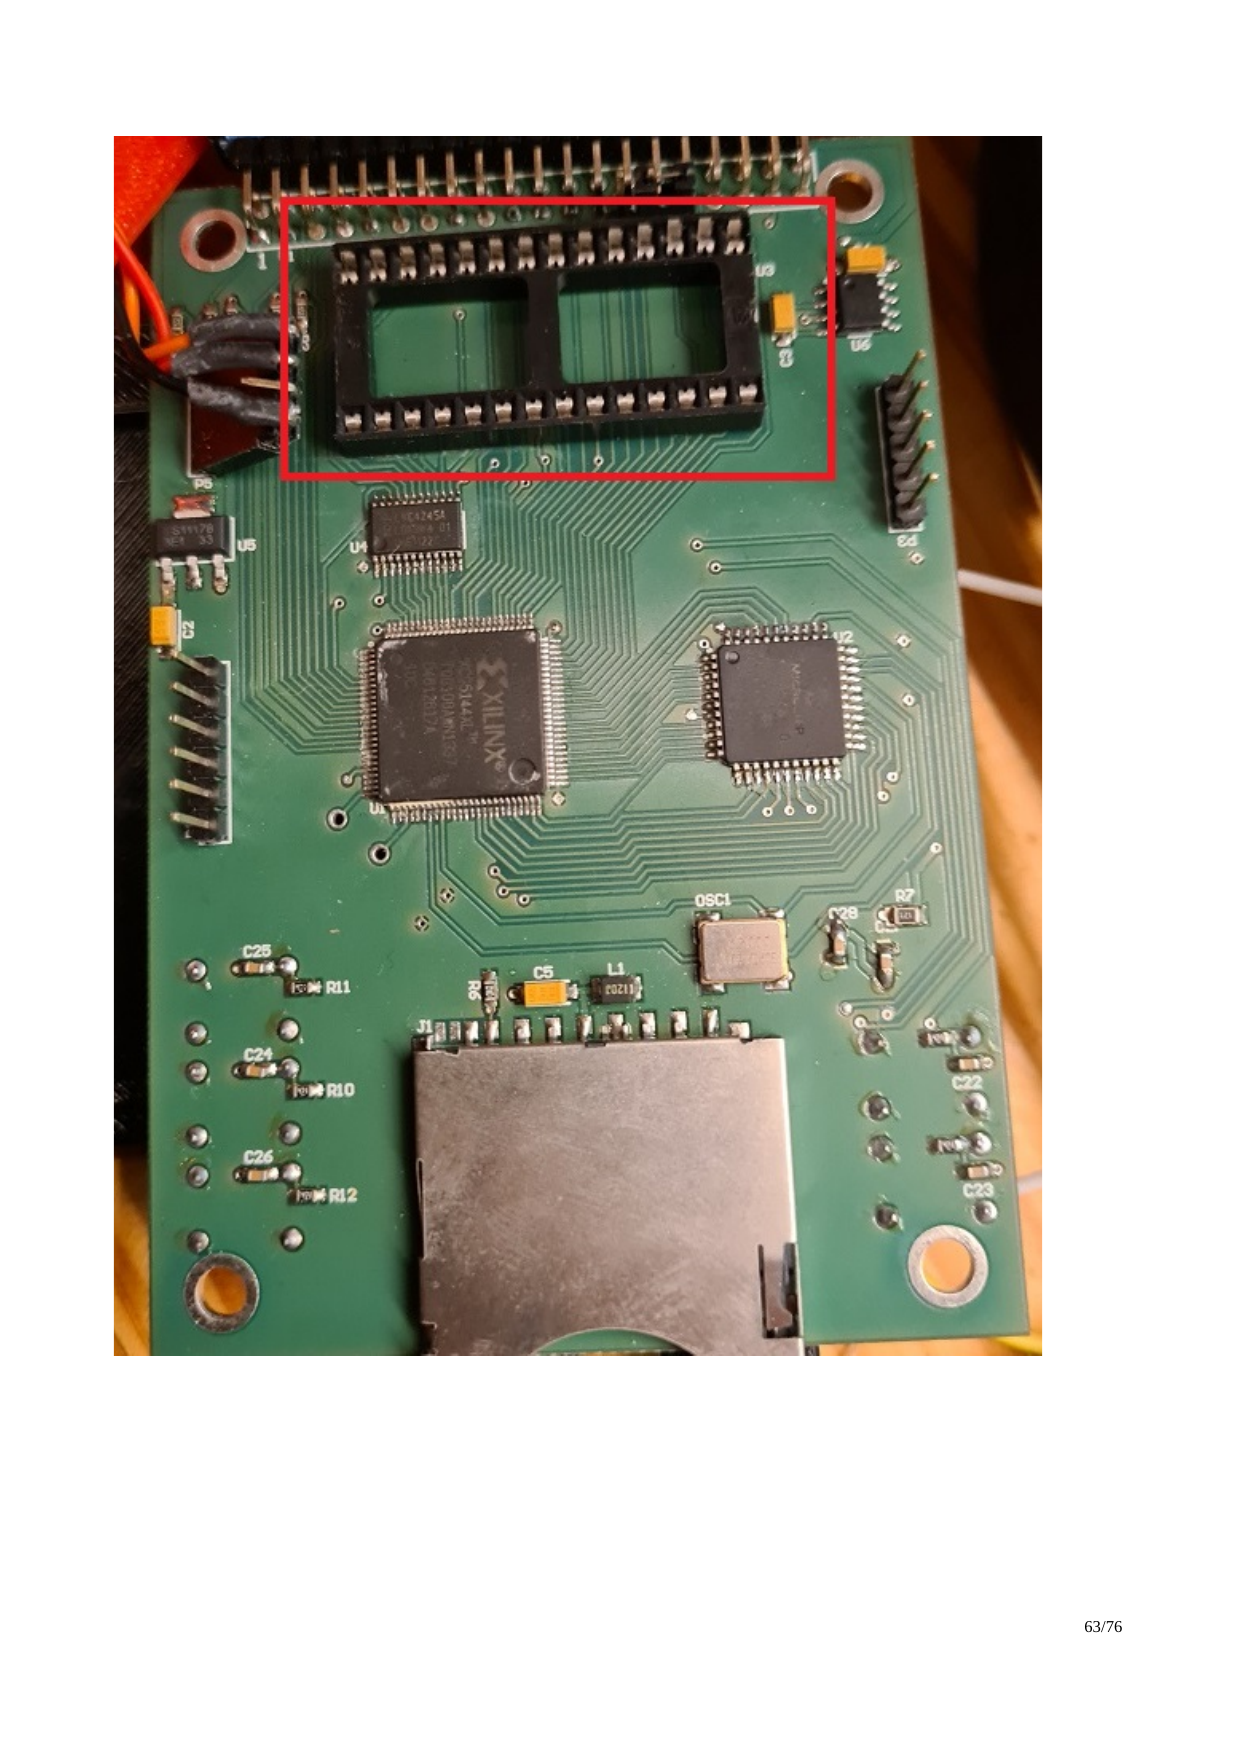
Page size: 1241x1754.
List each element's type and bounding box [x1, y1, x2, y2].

picture [113, 136, 1043, 1356]
